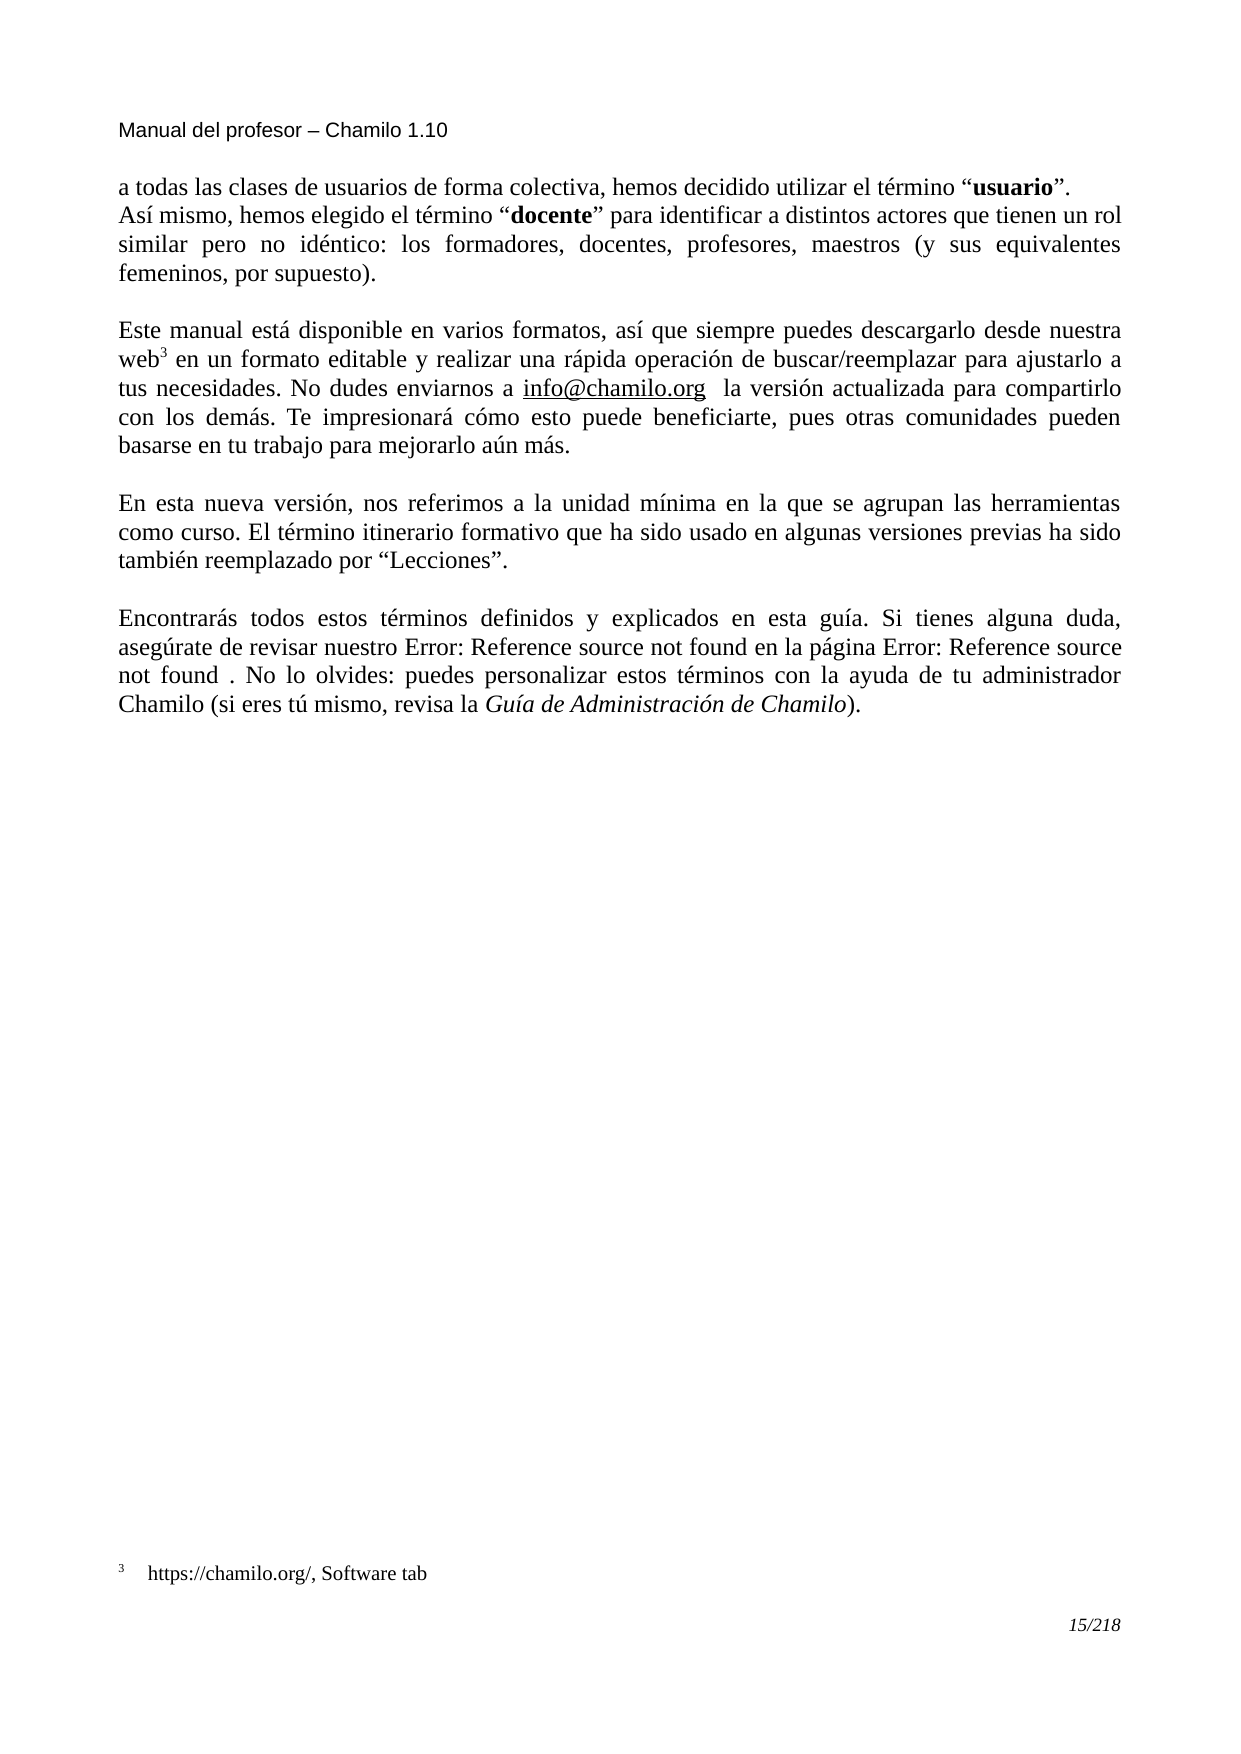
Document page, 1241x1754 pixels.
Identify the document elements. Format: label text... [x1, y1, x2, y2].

text Este manual está disponible en varios formatos, así que siempre puedes descargarlo desde nuestra web en un formato editable y realizar una rápida operación de buscar/reemplazar para ajustarlo a tus necesidades. No dudes enviarnos a info@chamilo.org la versión actualizada para compartirlo con los demás. Te impresionará cómo esto puede beneficiarte, pues otras comunidades pueden basarse en tu trabajo para mejorarlo aún más. [118, 315, 1122, 459]
text Encontrarás todos estos términos definidos y explicados en esta guía. Si tienes alguna duda, asegúrate de revisar nuestro Erreur : source de la référence non trouvée en la página Erreur : source de la référence non trouvée . No lo olvides: puedes personalizar estos términos con la ayuda de tu administrador Chamilo (si eres tú mismo, revisa la Guía de Administración de Chamilo). [118, 603, 1122, 718]
text https://chamilo.org/, Software tab [118, 1561, 1122, 1585]
text a todas las clases de usuarios de forma colectiva, hemos decidido utilizar el término “usuario”. [118, 172, 1122, 200]
text En esta nueva versión, nos referimos a la unidad mínima en la que se agrupan las herramientas como curso. El término itinerario formativo que ha sido usado en algunas versiones previas ha sido también reemplazado por “Lecciones”. [118, 488, 1122, 574]
text Así mismo, hemos elegido el término “docente” para identificar a distintos actores que tienen un rol similar pero no idéntico: los formadores, docentes, profesores, maestros (y sus equivalentes femeninos, por supuesto). [118, 200, 1122, 287]
